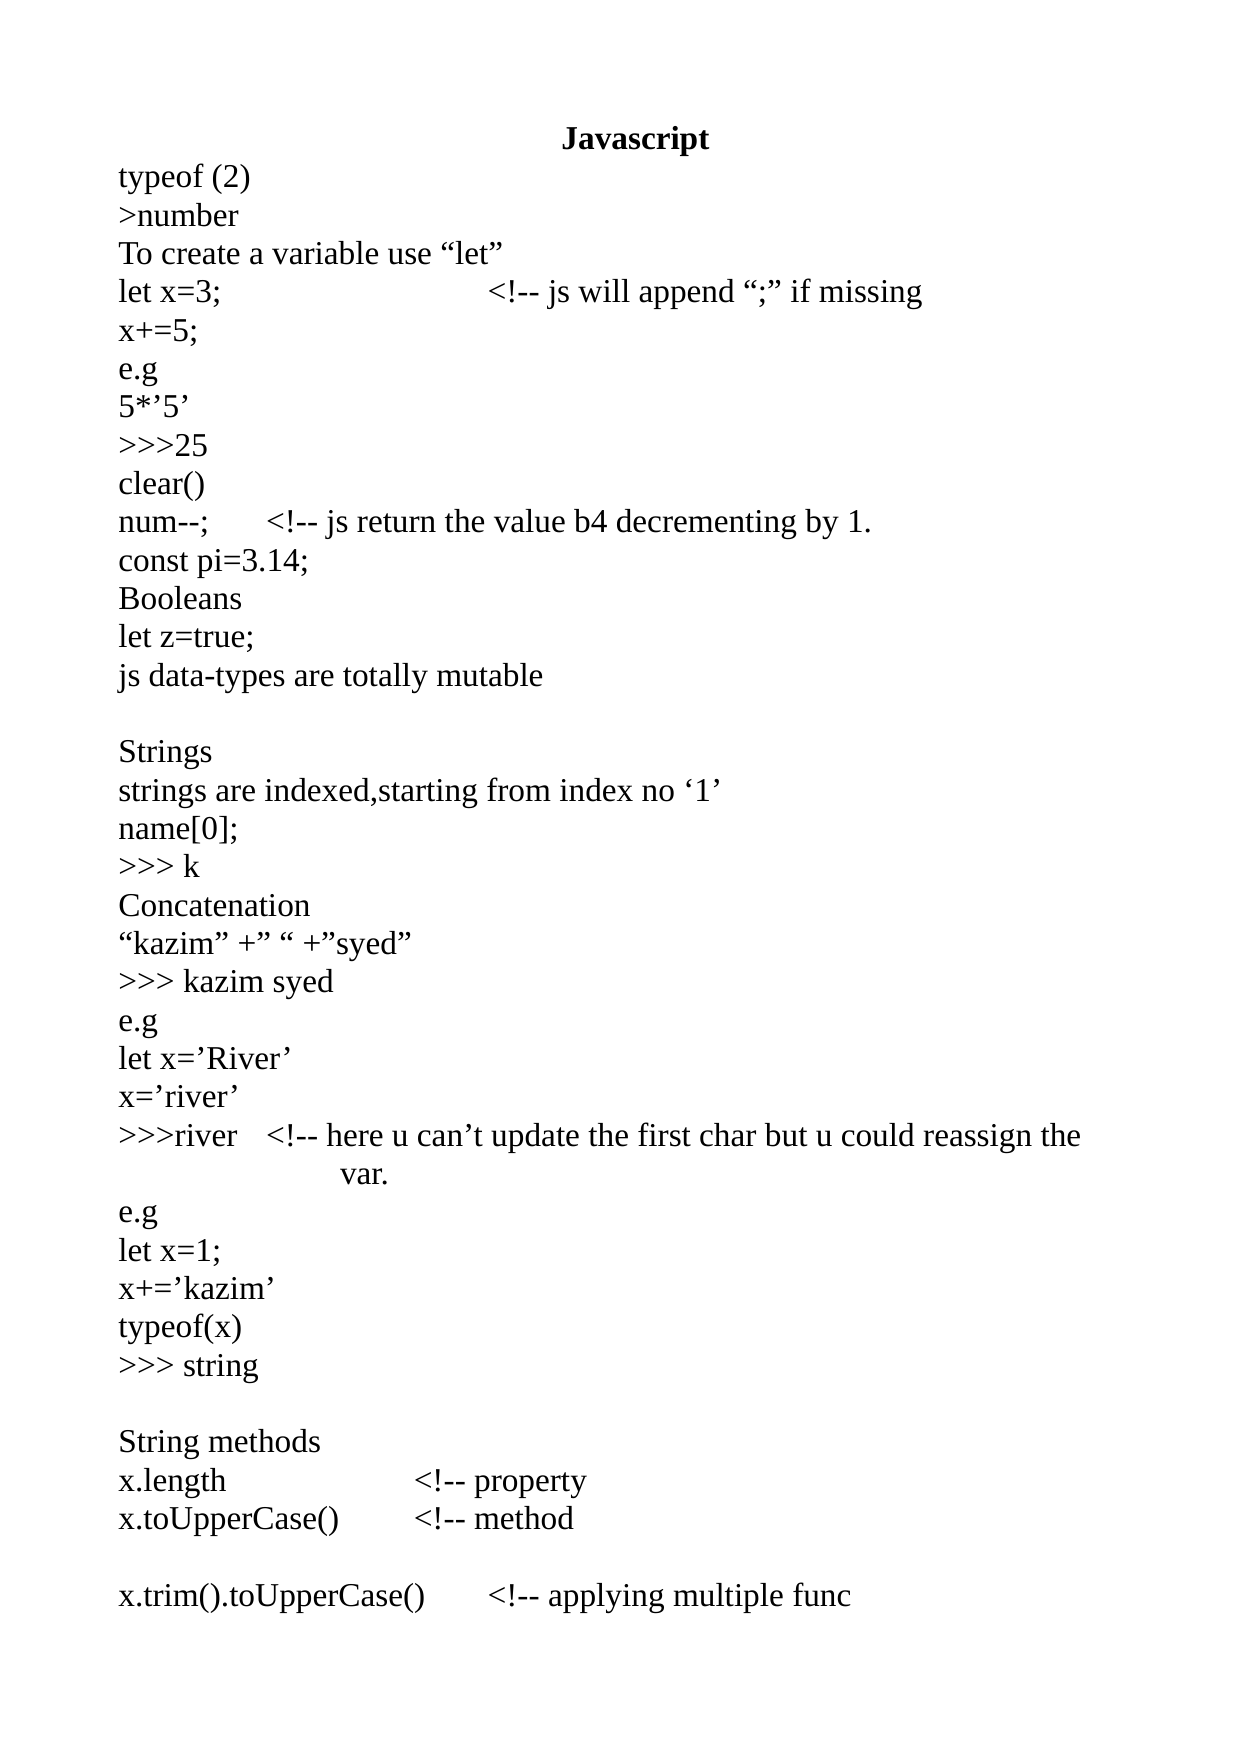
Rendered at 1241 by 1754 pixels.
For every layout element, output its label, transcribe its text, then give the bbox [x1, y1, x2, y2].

text js data-types are totally mutable [118, 655, 1122, 693]
text Booleans [118, 578, 1122, 616]
text let z=true; [118, 616, 1122, 655]
text Strings [118, 731, 1122, 770]
text “kazim” +” “ +”syed” [118, 923, 1122, 961]
text >>> k [118, 846, 1122, 885]
text strings are indexed,starting from index no ‘1’ [118, 770, 1122, 808]
text Javascript [118, 118, 1122, 156]
text num--; <!-- js return the value b4 decrementing by 1. [118, 501, 1122, 540]
text x.toUpperCase() <!-- method [118, 1498, 1122, 1536]
text let x=’River’ [118, 1038, 1122, 1076]
text >>> kazim syed [118, 961, 1122, 1000]
text e.g [118, 1191, 1122, 1230]
text >number [118, 195, 1122, 233]
text const pi=3.14; [118, 540, 1122, 578]
text x+=’kazim’ [118, 1268, 1122, 1306]
text x+=5; [118, 310, 1122, 348]
text typeof(x) [118, 1306, 1122, 1345]
text String methods [118, 1421, 1122, 1460]
text let x=3; <!-- js will append “;” if missing [118, 271, 1122, 310]
text 5*’5’ [118, 386, 1122, 425]
text x.length <!-- property [118, 1460, 1122, 1498]
text >>>river <!-- here u can’t update the first char but u could reassign the var. [118, 1115, 1122, 1191]
text x.trim().toUpperCase() <!-- applying multiple func [118, 1575, 1122, 1613]
text >>>25 [118, 425, 1122, 463]
text name[0]; [118, 808, 1122, 846]
text clear() [118, 463, 1122, 501]
text typeof (2) [118, 156, 1122, 195]
text e.g [118, 1000, 1122, 1038]
text Concatenation [118, 885, 1122, 923]
text x=’river’ [118, 1076, 1122, 1115]
text To create a variable use “let” [118, 233, 1122, 271]
text let x=1; [118, 1230, 1122, 1268]
text e.g [118, 348, 1122, 386]
text >>> string [118, 1345, 1122, 1383]
